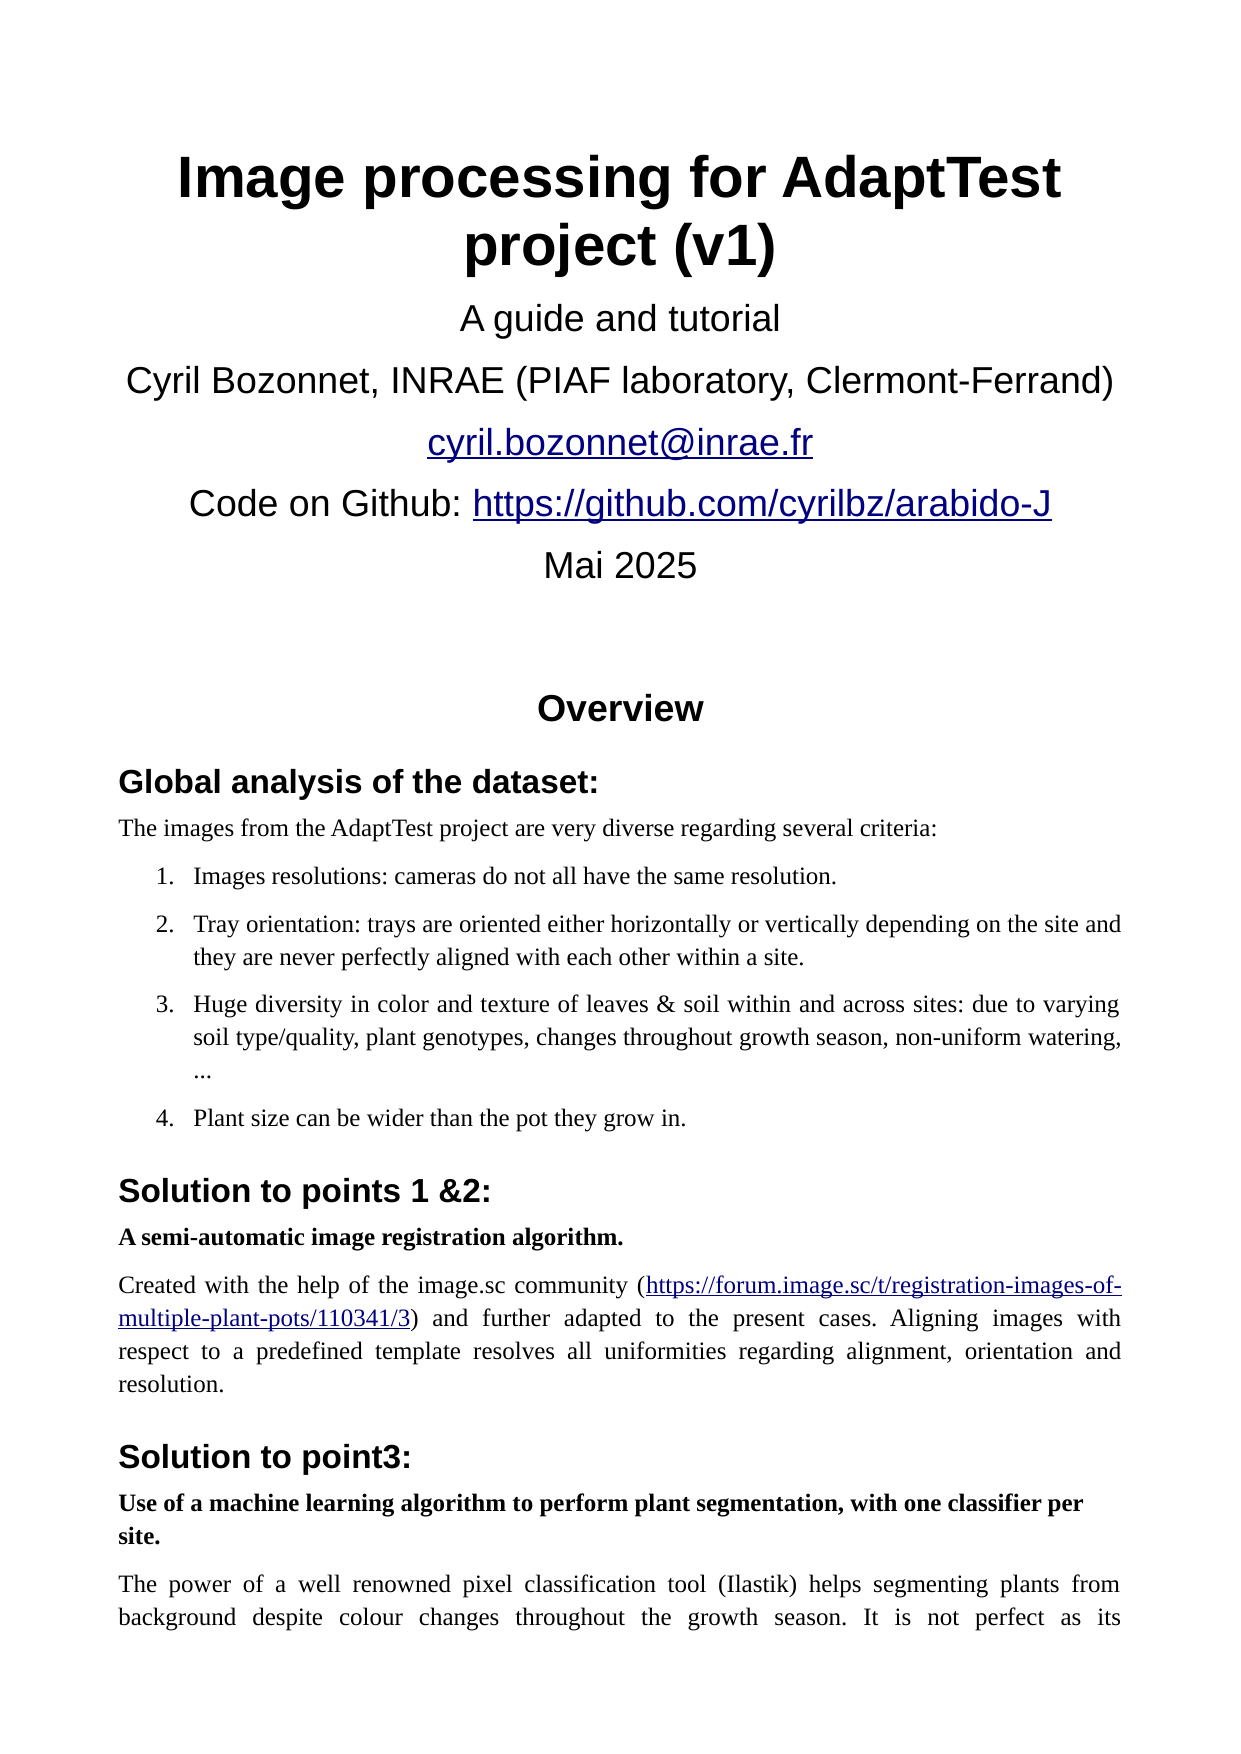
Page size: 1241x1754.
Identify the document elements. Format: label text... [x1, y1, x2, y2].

title Image processing for AdaptTest project (v1) [118, 143, 1122, 277]
text The images from the AdaptTest project are very diverse regarding several criteria: [118, 813, 1122, 842]
subtitle Solution to points 1 &2: [118, 1171, 1122, 1210]
text A semi-automatic image registration algorithm. [118, 1222, 1122, 1251]
subtitle Global analysis of the dataset: [118, 762, 1122, 801]
list Images resolutions: cameras do not all have the same resolution. [156, 861, 1122, 890]
subtitle A guide and tutorial [118, 296, 1122, 339]
subtitle cyril.bozonnet@inrae.fr [118, 420, 1122, 463]
subtitle Code on Github: https://github.com/cyrilbz/arabido-J [118, 482, 1122, 525]
list Tray orientation: trays are oriented either horizontally or vertically depending on the site and they are never perfectly aligned with each other within a site. [156, 909, 1122, 970]
subtitle Overview [118, 686, 1122, 729]
text Created with the help of the image.sc community (https://forum.image.sc/t/registration-images-of-multiple-plant-pots/110341/3) and further adapted to the present cases. Aligning images with respect to a predefined template resolves all uniformities regarding alignment, orientation and resolution. [118, 1270, 1122, 1398]
text The power of a well renowned pixel classification tool (Ilastik) helps segmenting plants from background despite colour changes throughout the growth season. It is not perfect as its [118, 1569, 1122, 1631]
text Use of a machine learning algorithm to perform plant segmentation, with one classifier per site. [118, 1488, 1122, 1550]
subtitle Solution to point3: [118, 1437, 1122, 1476]
list Huge diversity in color and texture of leaves & soil within and across sites: due to varying soil type/quality, plant genotypes, changes throughout growth season, non-uniform watering, ... [156, 989, 1122, 1084]
subtitle Cyril Bozonnet, INRAE (PIAF laboratory, Clermont-Ferrand) [118, 358, 1122, 401]
subtitle Mai 2025 [118, 543, 1122, 587]
list Plant size can be wider than the pot they grow in. [156, 1103, 1122, 1132]
